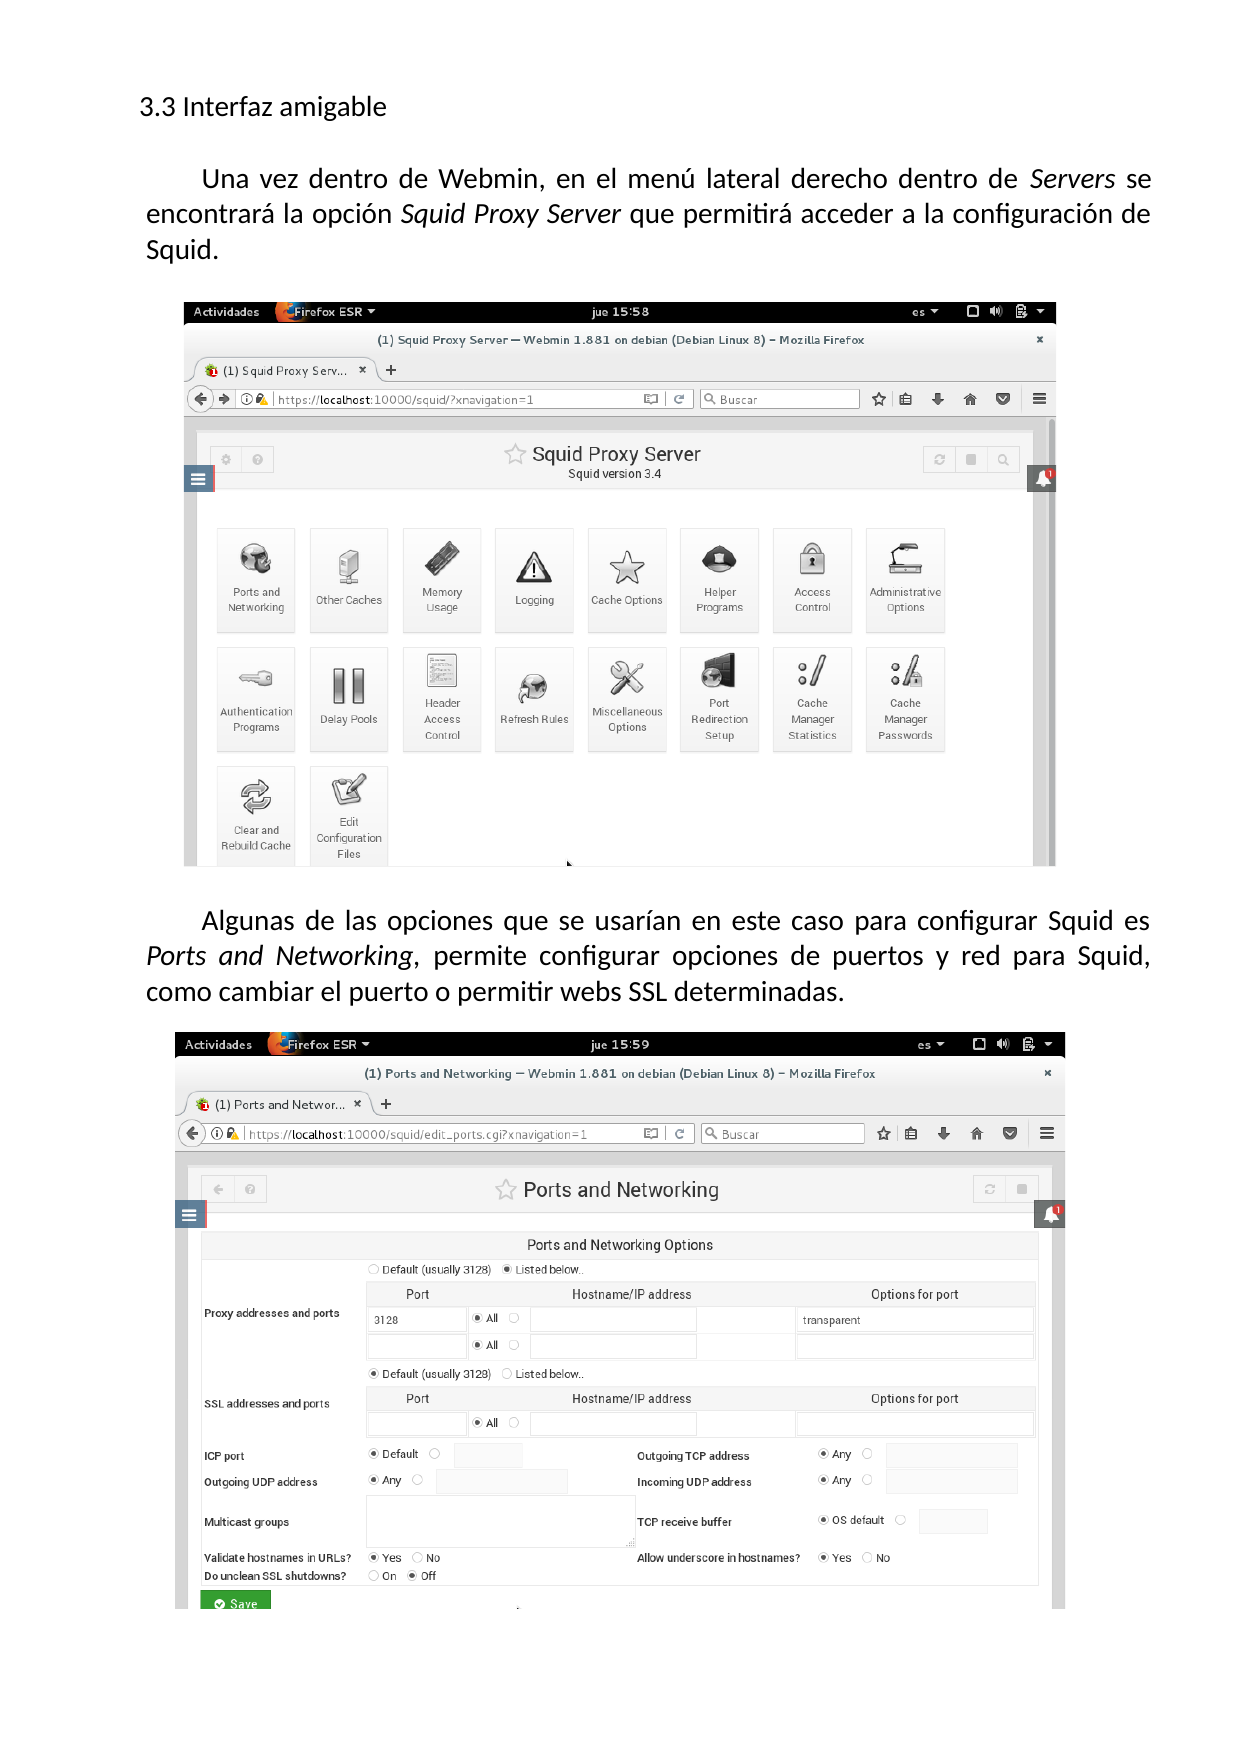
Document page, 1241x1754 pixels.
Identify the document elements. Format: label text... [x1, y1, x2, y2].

text Algunas de las opciones que se usarían en este caso para configurar Squid es Ports and Networking, permite configurar opciones de puertos y red para Squid, como cambiar el puerto o permitir webs SSL determinadas. [146, 902, 1152, 1009]
text Una vez dentro de Webmin, en el menú lateral derecho dentro de Servers se encontrará la opción Squid Proxy Server que permitirá acceder a la configuración de Squid. [146, 160, 1152, 267]
picture [175, 1032, 1066, 1609]
picture [183, 302, 1057, 867]
text 3.3 Interfaz amigable [139, 88, 1152, 124]
